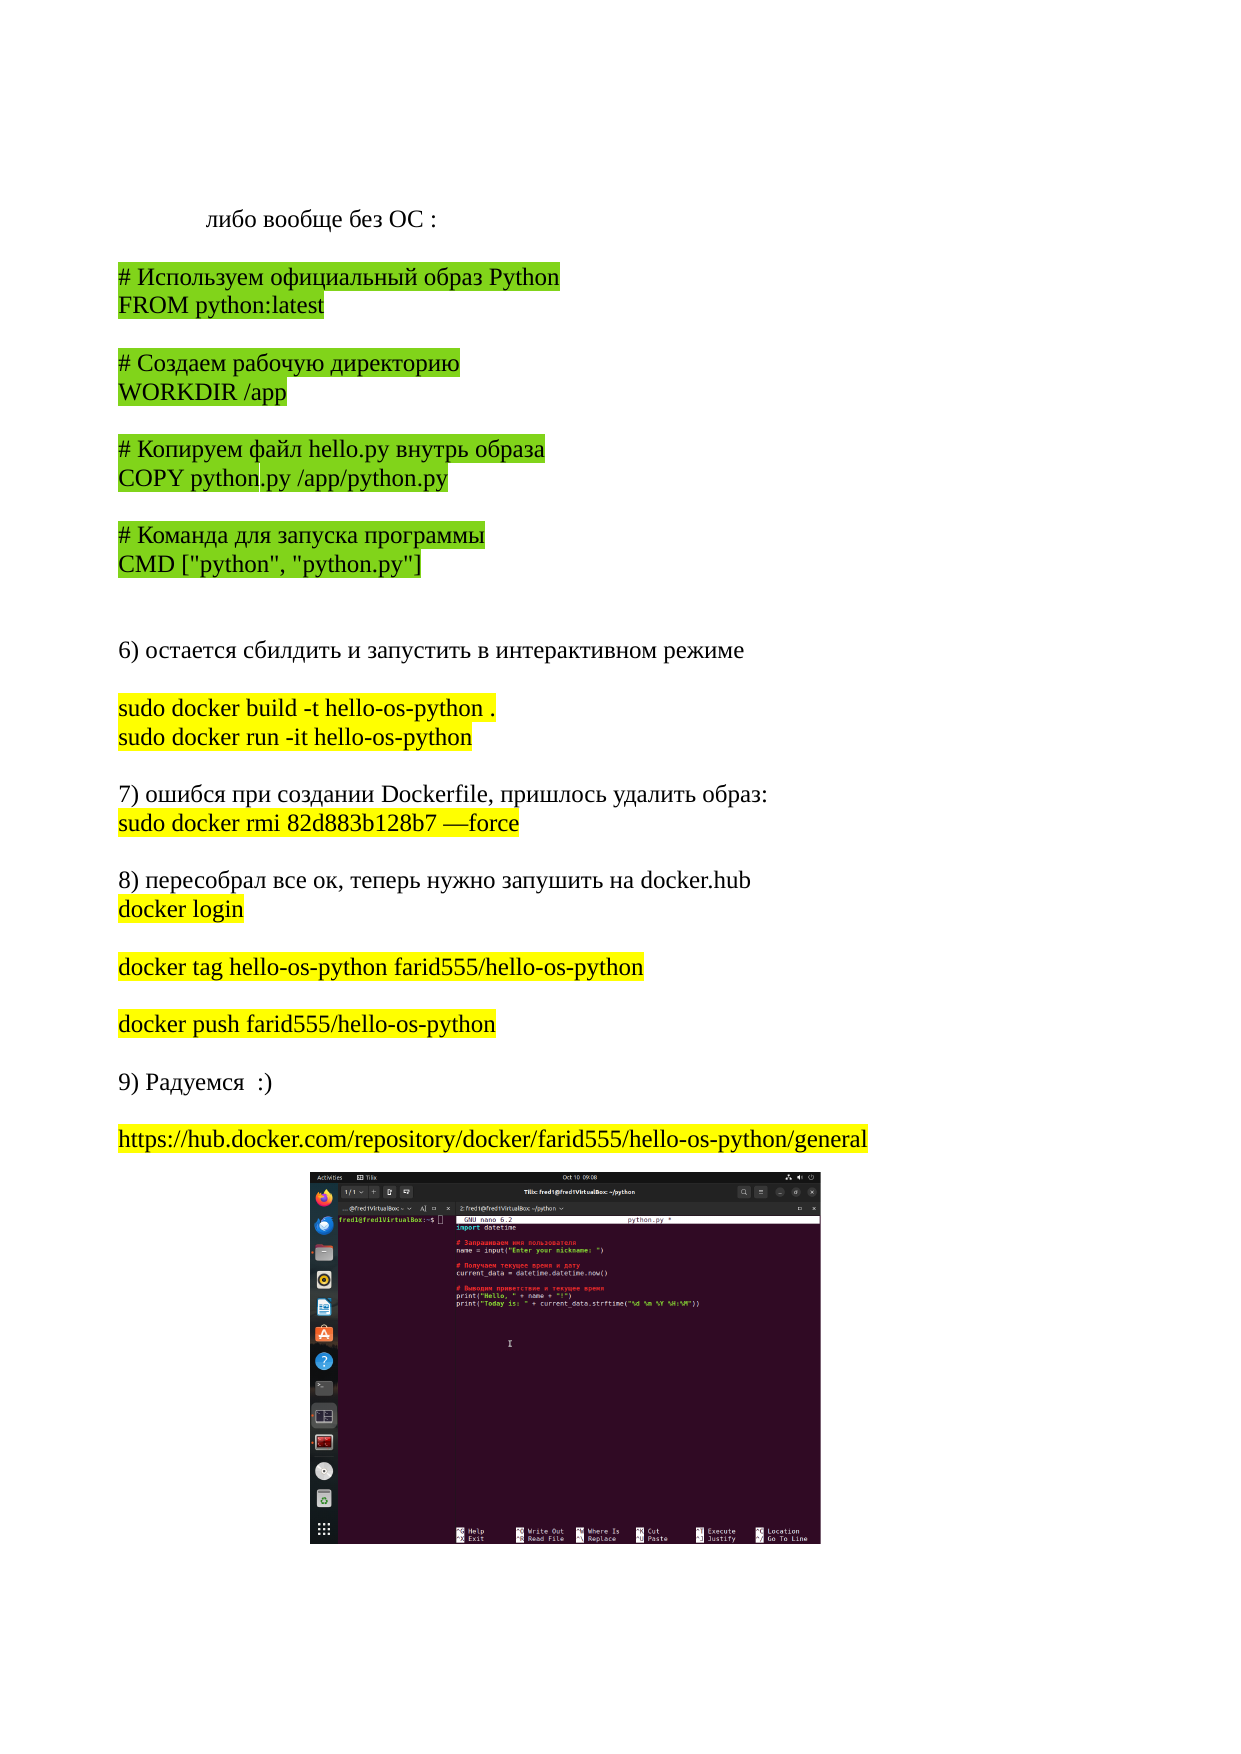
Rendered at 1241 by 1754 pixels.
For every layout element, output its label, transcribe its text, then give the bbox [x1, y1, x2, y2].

text https://hub.docker.com/repository/docker/farid555/hello-os-python/general [118, 1124, 1122, 1153]
text FROM python:latest [118, 291, 1122, 319]
text CMD ["python", "python.py"] [118, 549, 1122, 578]
text # Создаем рабочую директорию [118, 348, 1122, 377]
text docker push farid555/hello-os-python [118, 1009, 1122, 1038]
text docker tag hello-os-python farid555/hello-os-python [118, 952, 1122, 981]
text sudo docker build -t hello-os-python . [118, 693, 1122, 722]
text 7) ошибся при создании Dockerfile, пришлось удалить образ: [118, 779, 1122, 808]
text 6) остается сбилдить и запустить в интерактивном режиме [118, 636, 1122, 664]
text WORKDIR /app [118, 377, 1122, 406]
text # Копируем файл hello.py внутрь образа [118, 434, 1122, 463]
text docker login [118, 894, 1122, 923]
text COPY python.py /app/python.py [118, 463, 1122, 492]
text sudo docker rmi 82d883b128b7 —force [118, 808, 1122, 837]
text # Используем официальный образ Python [118, 262, 1122, 291]
text # Команда для запуска программы [118, 521, 1122, 549]
text 9) Радуемся :) [118, 1067, 1122, 1096]
text 8) пересобрал все ок, теперь нужно запушить на docker.hub [118, 866, 1122, 894]
picture [310, 1172, 821, 1544]
text либо вообще без ОС : [118, 204, 1122, 233]
text sudo docker run -it hello-os-python [118, 722, 1122, 751]
